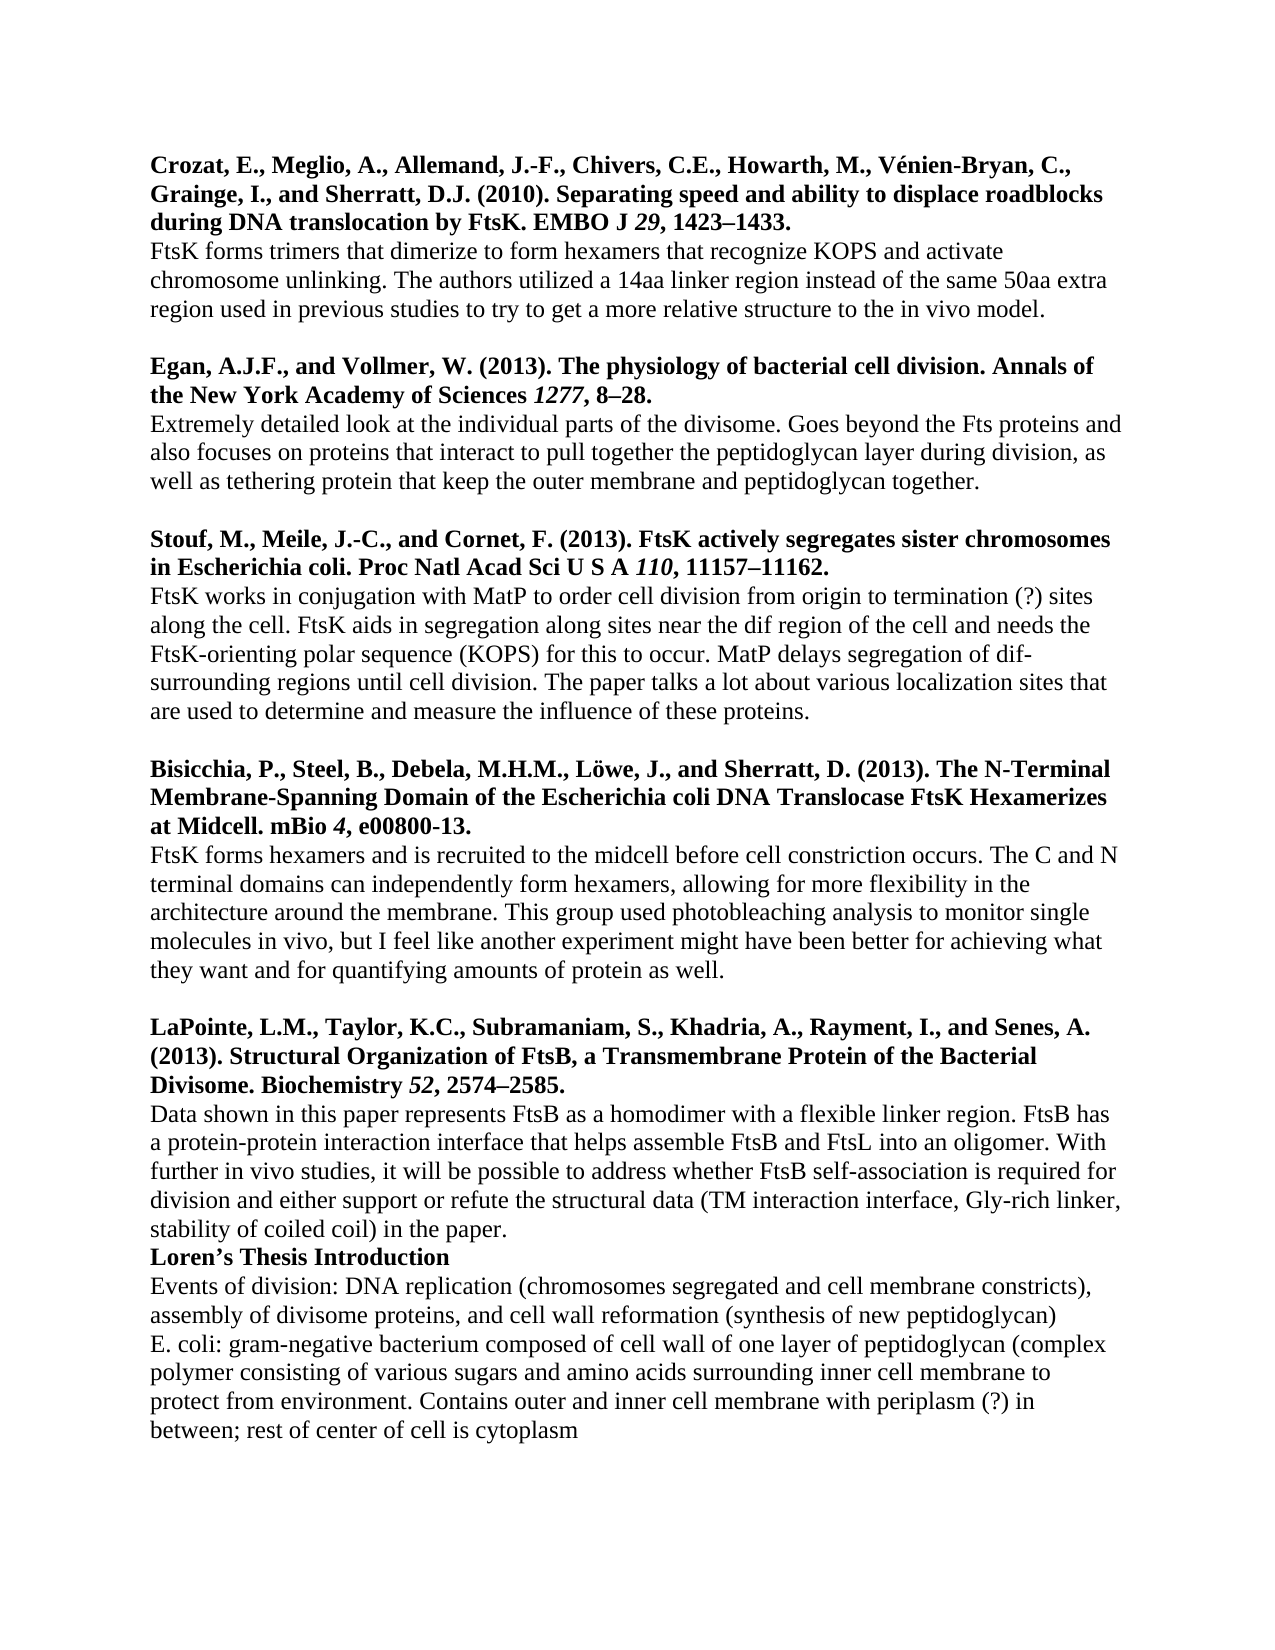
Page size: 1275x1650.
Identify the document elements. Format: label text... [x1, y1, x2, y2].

text Crozat, E., Meglio, A., Allemand, J.-F., Chivers, C.E., Howarth, M., Vénien-Bryan, C., Grainge, I., and Sherratt, D.J. (2010). Separating speed and ability to displace roadblocks during DNA translocation by FtsK. EMBO J 29, 1423–1433. [150, 150, 1125, 236]
text Loren’s Thesis Introduction [150, 1242, 1125, 1271]
text Egan, A.J.F., and Vollmer, W. (2013). The physiology of bacterial cell division. Annals of the New York Academy of Sciences 1277, 8–28. [150, 351, 1125, 409]
text Bisicchia, P., Steel, B., Debela, M.H.M., Löwe, J., and Sherratt, D. (2013). The N-Terminal Membrane-Spanning Domain of the Escherichia coli DNA Translocase FtsK Hexamerizes at Midcell. mBio 4, e00800-13. [150, 754, 1125, 840]
text E. coli: gram-negative bacterium composed of cell wall of one layer of peptidoglycan (complex polymer consisting of various sugars and amino acids surrounding inner cell membrane to protect from environment. Contains outer and inner cell membrane with periplasm (?) in between; rest of center of cell is cytoplasm [150, 1329, 1125, 1444]
text Data shown in this paper represents FtsB as a homodimer with a flexible linker region. FtsB has a protein-protein interaction interface that helps assemble FtsB and FtsL into an oligomer. With further in vivo studies, it will be possible to address whether FtsB self-association is required for division and either support or refute the structural data (TM interaction interface, Gly-rich linker, stability of coiled coil) in the paper. [150, 1099, 1125, 1242]
text Extremely detailed look at the individual parts of the divisome. Goes beyond the Fts proteins and also focuses on proteins that interact to pull together the peptidoglycan layer during division, as well as tethering protein that keep the outer membrane and peptidoglycan together. [150, 409, 1125, 495]
text FtsK works in conjugation with MatP to order cell division from origin to termination (?) sites along the cell. FtsK aids in segregation along sites near the dif region of the cell and needs the FtsK-orienting polar sequence (KOPS) for this to occur. MatP delays segregation of dif-surrounding regions until cell division. The paper talks a lot about various localization sites that are used to determine and measure the influence of these proteins. [150, 581, 1125, 725]
text Events of division: DNA replication (chromosomes segregated and cell membrane constricts), assembly of divisome proteins, and cell wall reformation (synthesis of new peptidoglycan) [150, 1271, 1125, 1329]
text Stouf, M., Meile, J.-C., and Cornet, F. (2013). FtsK actively segregates sister chromosomes in Escherichia coli. Proc Natl Acad Sci U S A 110, 11157–11162. [150, 524, 1125, 581]
text FtsK forms hexamers and is recruited to the midcell before cell constriction occurs. The C and N terminal domains can independently form hexamers, allowing for more flexibility in the architecture around the membrane. This group used photobleaching analysis to monitor single molecules in vivo, but I feel like another experiment might have been better for achieving what they want and for quantifying amounts of protein as well. [150, 840, 1125, 984]
text LaPointe, L.M., Taylor, K.C., Subramaniam, S., Khadria, A., Rayment, I., and Senes, A. (2013). Structural Organization of FtsB, a Transmembrane Protein of the Bacterial Divisome. Biochemistry 52, 2574–2585. [150, 1012, 1125, 1099]
text FtsK forms trimers that dimerize to form hexamers that recognize KOPS and activate chromosome unlinking. The authors utilized a 14aa linker region instead of the same 50aa extra region used in previous studies to try to get a more relative structure to the in vivo model. [150, 236, 1125, 322]
